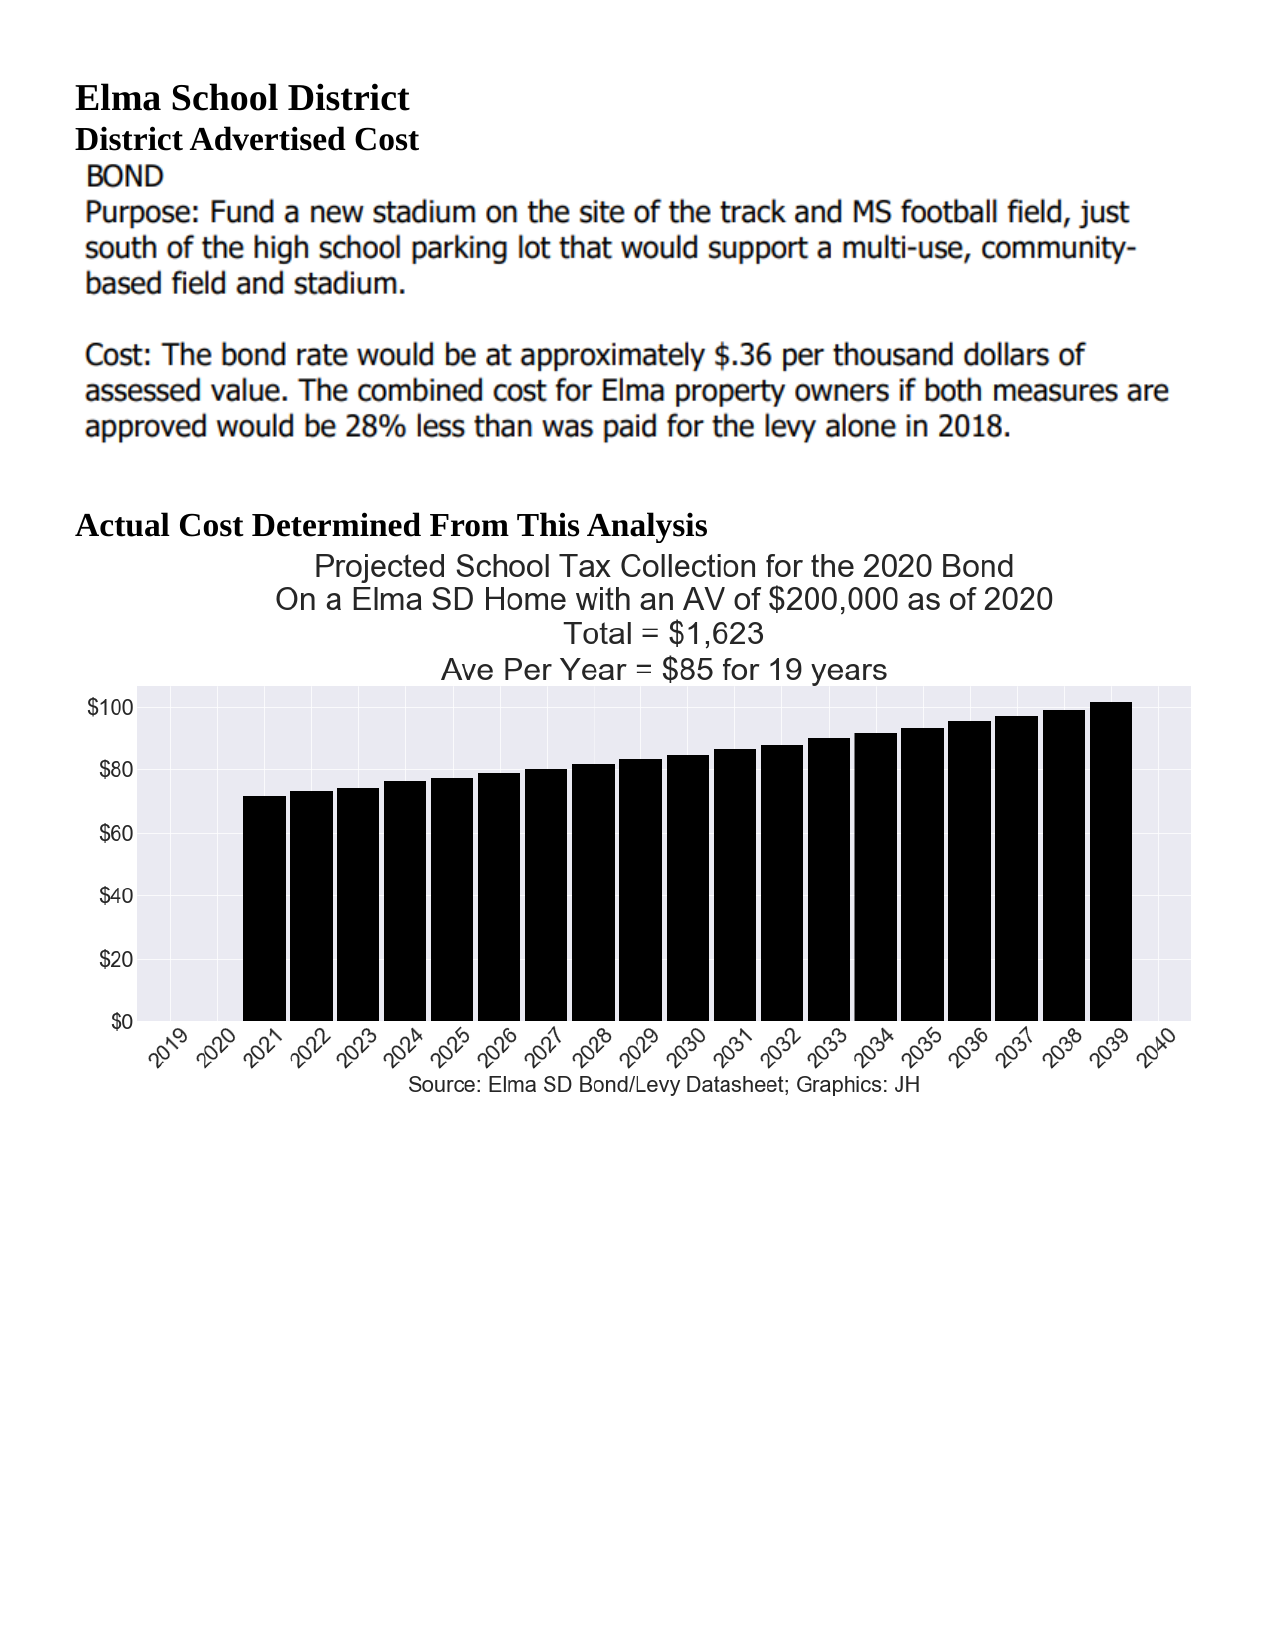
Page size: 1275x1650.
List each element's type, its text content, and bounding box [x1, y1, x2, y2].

subtitle Actual Cost Determined From This Analysis [75, 505, 1200, 543]
picture [75, 543, 1200, 1106]
picture [75, 157, 1200, 465]
subtitle District Advertised Cost [75, 119, 1200, 157]
subtitle Elma School District [75, 75, 1200, 119]
